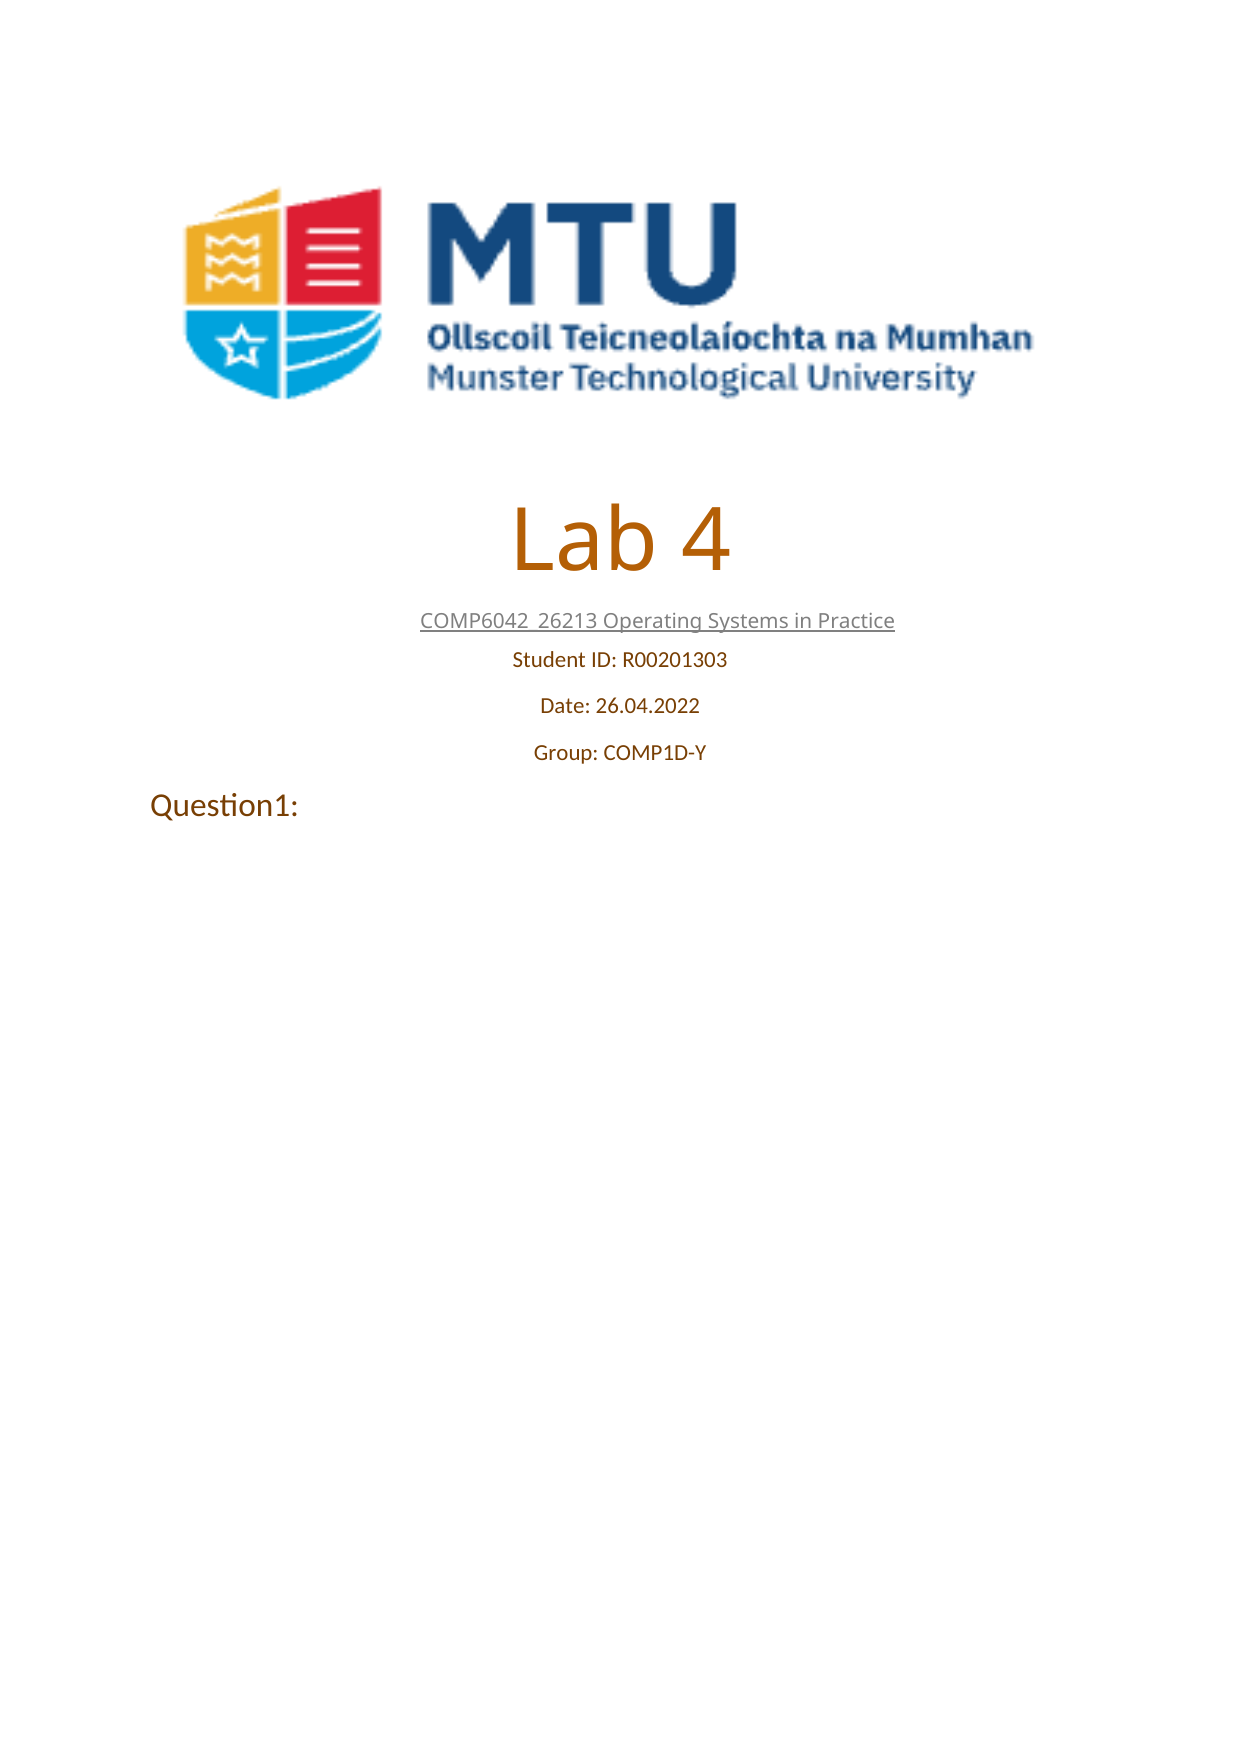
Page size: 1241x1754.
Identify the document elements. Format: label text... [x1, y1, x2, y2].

text COMP6042_26213 Operating Systems in Practice [225, 606, 1090, 635]
text Question1: [150, 784, 1090, 825]
text Student ID: R00201303 [150, 645, 1090, 673]
text Group: COMP1D-Y [150, 738, 1090, 766]
text Date: 26.04.2022 [150, 691, 1090, 719]
title Lab 4 [150, 477, 1090, 596]
